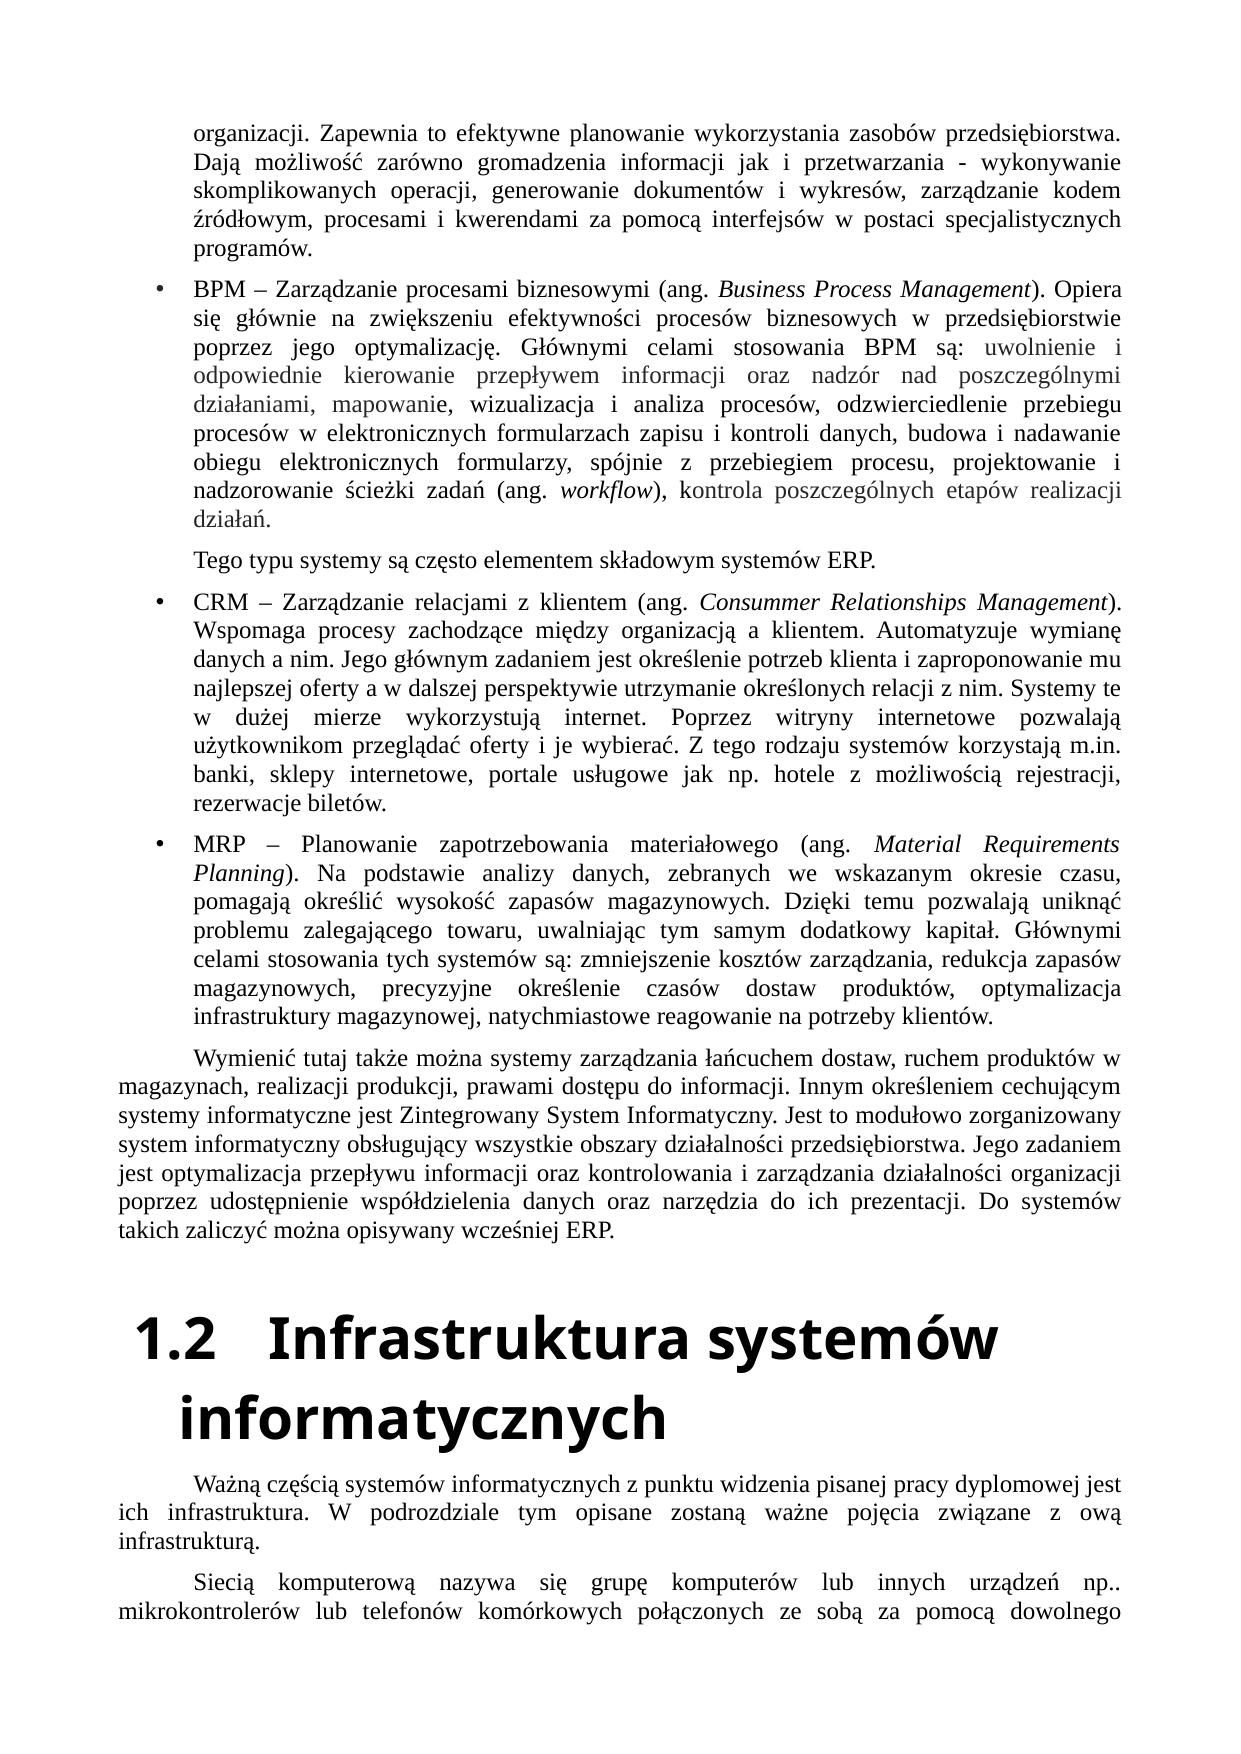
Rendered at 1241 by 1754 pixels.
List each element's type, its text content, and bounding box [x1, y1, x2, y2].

list Tego typu systemy są często elementem składowym systemów ERP. [156, 545, 1122, 574]
list BPM – Zarządzanie procesami biznesowymi (ang. Business Process Management). Opiera się głównie na zwiększeniu efektywności procesów biznesowych w przedsiębiorstwie poprzez jego optymalizację. Głównymi celami stosowania BPM są: uwolnienie i odpowiednie kierowanie przepływem informacji oraz nadzór nad poszczególnymi działaniami, mapowanie, wizualizacja i analiza procesów, odzwierciedlenie przebiegu procesów w elektronicznych formularzach zapisu i kontroli danych, budowa i nadawanie obiegu elektronicznych formularzy, spójnie z przebiegiem procesu, projektowanie i nadzorowanie ścieżki zadań (ang. workflow), kontrola poszczególnych etapów realizacji działań. [156, 274, 1122, 533]
text Siecią komputerową nazywa się grupę komputerów lub innych urządzeń np.. mikrokontrolerów lub telefonów komórkowych połączonych ze sobą za pomocą dowolnego [118, 1567, 1122, 1625]
list organizacji. Zapewnia to efektywne planowanie wykorzystania zasobów przedsiębiorstwa. Dają możliwość zarówno gromadzenia informacji jak i przetwarzania - wykonywanie skomplikowanych operacji, generowanie dokumentów i wykresów, zarządzanie kodem źródłowym, procesami i kwerendami za pomocą interfejsów w postaci specjalistycznych programów. [156, 118, 1122, 262]
text Ważną częścią systemów informatycznych z punktu widzenia pisanej pracy dyplomowej jest ich infrastruktura. W podrozdziale tym opisane zostaną ważne pojęcia związane z ową infrastrukturą. [118, 1469, 1122, 1555]
list MRP – Planowanie zapotrzebowania materiałowego (ang. Material Requirements Planning). Na podstawie analizy danych, zebranych we wskazanym okresie czasu, pomagają określić wysokość zapasów magazynowych. Dzięki temu pozwalają uniknąć problemu zalegającego towaru, uwalniając tym samym dodatkowy kapitał. Głównymi celami stosowania tych systemów są: zmniejszenie kosztów zarządzania, redukcja zapasów magazynowych, precyzyjne określenie czasów dostaw produktów, optymalizacja infrastruktury magazynowej, natychmiastowe reagowanie na potrzeby klientów. [156, 829, 1122, 1030]
list CRM – Zarządzanie relacjami z klientem (ang. Consummer Relationships Management). Wspomaga procesy zachodzące między organizacją a klientem. Automatyzuje wymianę danych a nim. Jego głównym zadaniem jest określenie potrzeb klienta i zaproponowanie mu najlepszej oferty a w dalszej perspektywie utrzymanie określonych relacji z nim. Systemy te w dużej mierze wykorzystują internet. Poprzez witryny internetowe pozwalają użytkownikom przeglądać oferty i je wybierać. Z tego rodzaju systemów korzystają m.in. banki, sklepy internetowe, portale usługowe jak np. hotele z możliwością rejestracji, rezerwacje biletów. [156, 587, 1122, 817]
subtitle Infrastruktura systemów informatycznych [118, 1297, 1122, 1456]
text Wymienić tutaj także można systemy zarządzania łańcuchem dostaw, ruchem produktów w magazynach, realizacji produkcji, prawami dostępu do informacji. Innym określeniem cechującym systemy informatyczne jest Zintegrowany System Informatyczny. Jest to modułowo zorganizowany system informatyczny obsługujący wszystkie obszary działalności przedsiębiorstwa. Jego zadaniem jest optymalizacja przepływu informacji oraz kontrolowania i zarządzania działalności organizacji poprzez udostępnienie współdzielenia danych oraz narzędzia do ich prezentacji. Do systemów takich zaliczyć można opisywany wcześniej ERP. [118, 1043, 1122, 1244]
